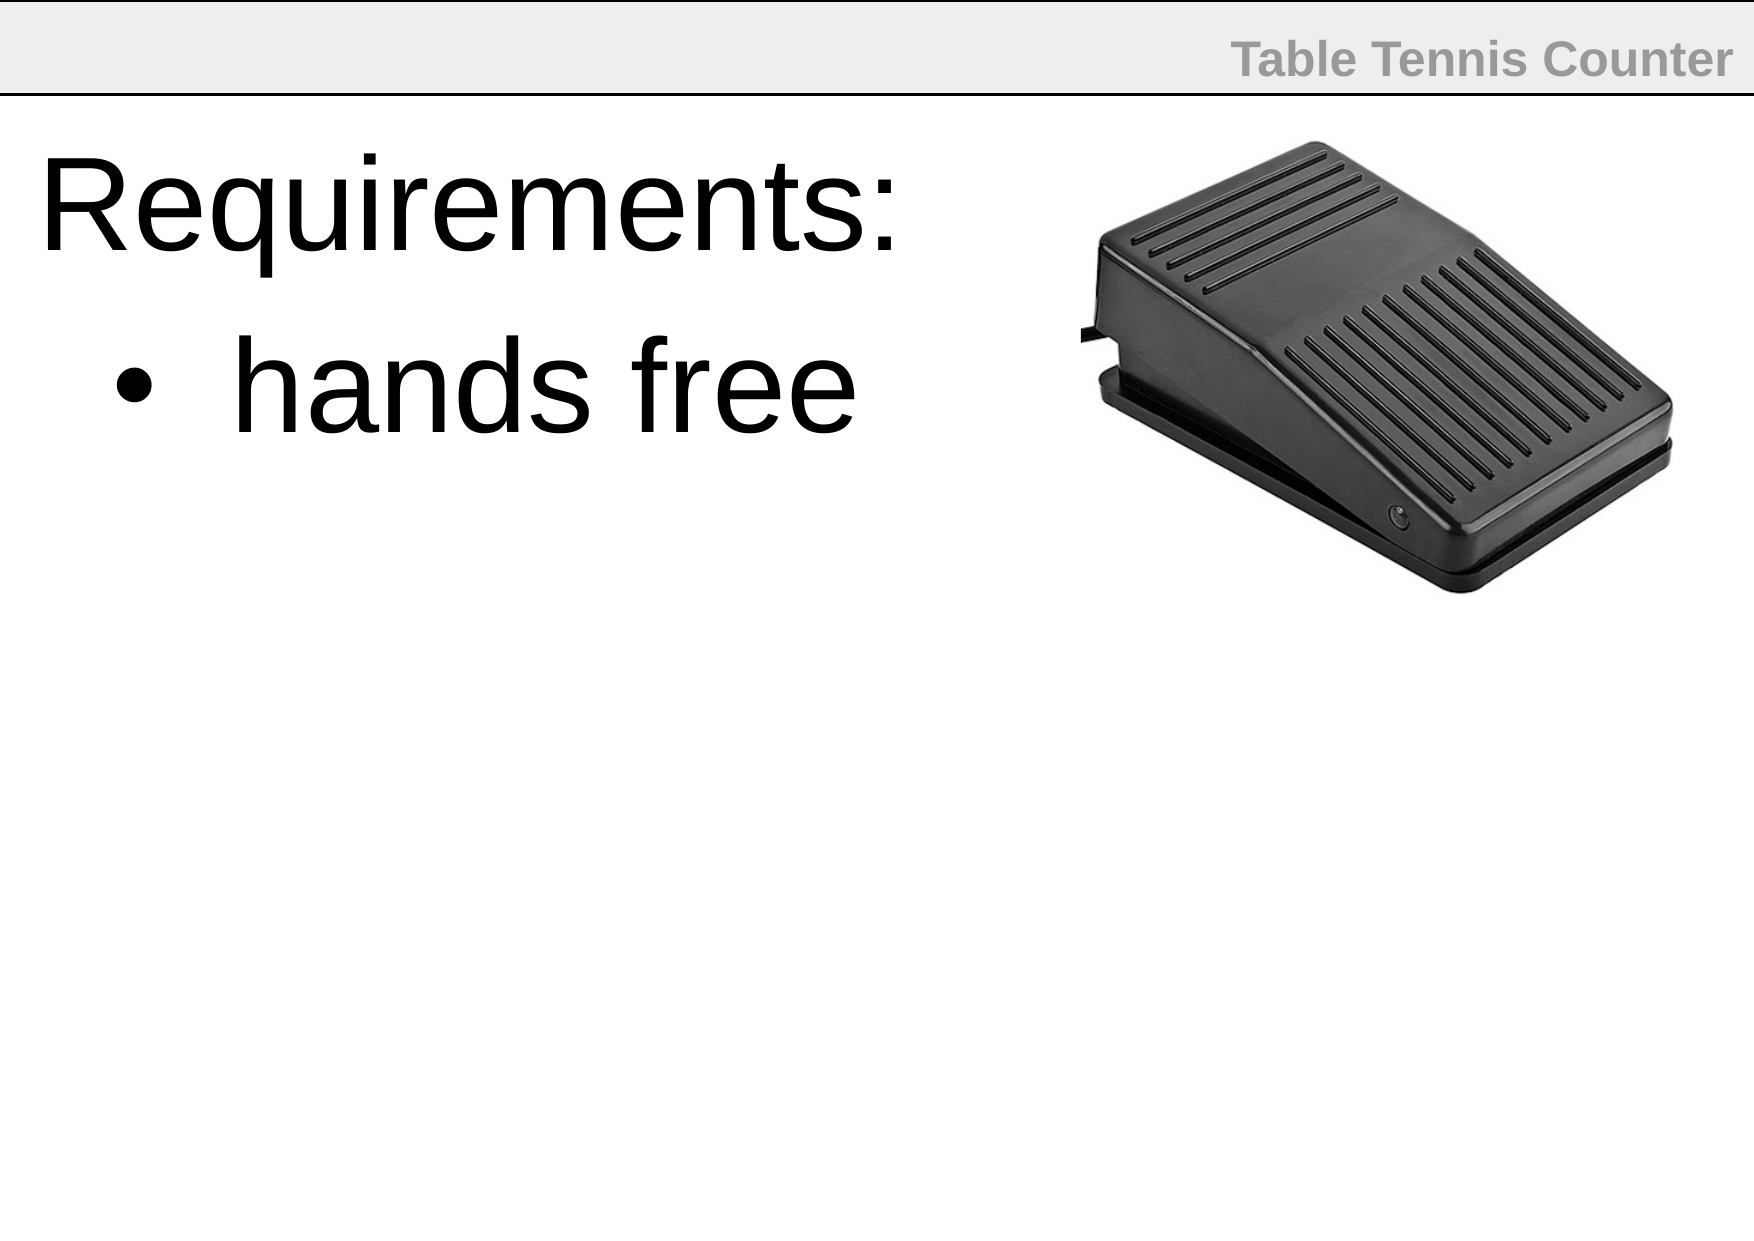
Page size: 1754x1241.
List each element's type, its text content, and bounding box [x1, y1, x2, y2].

text Requirements: [0, 126, 1754, 279]
list [1679, 308, 1754, 461]
list hands free [112, 308, 1080, 461]
picture [1080, 138, 1679, 597]
